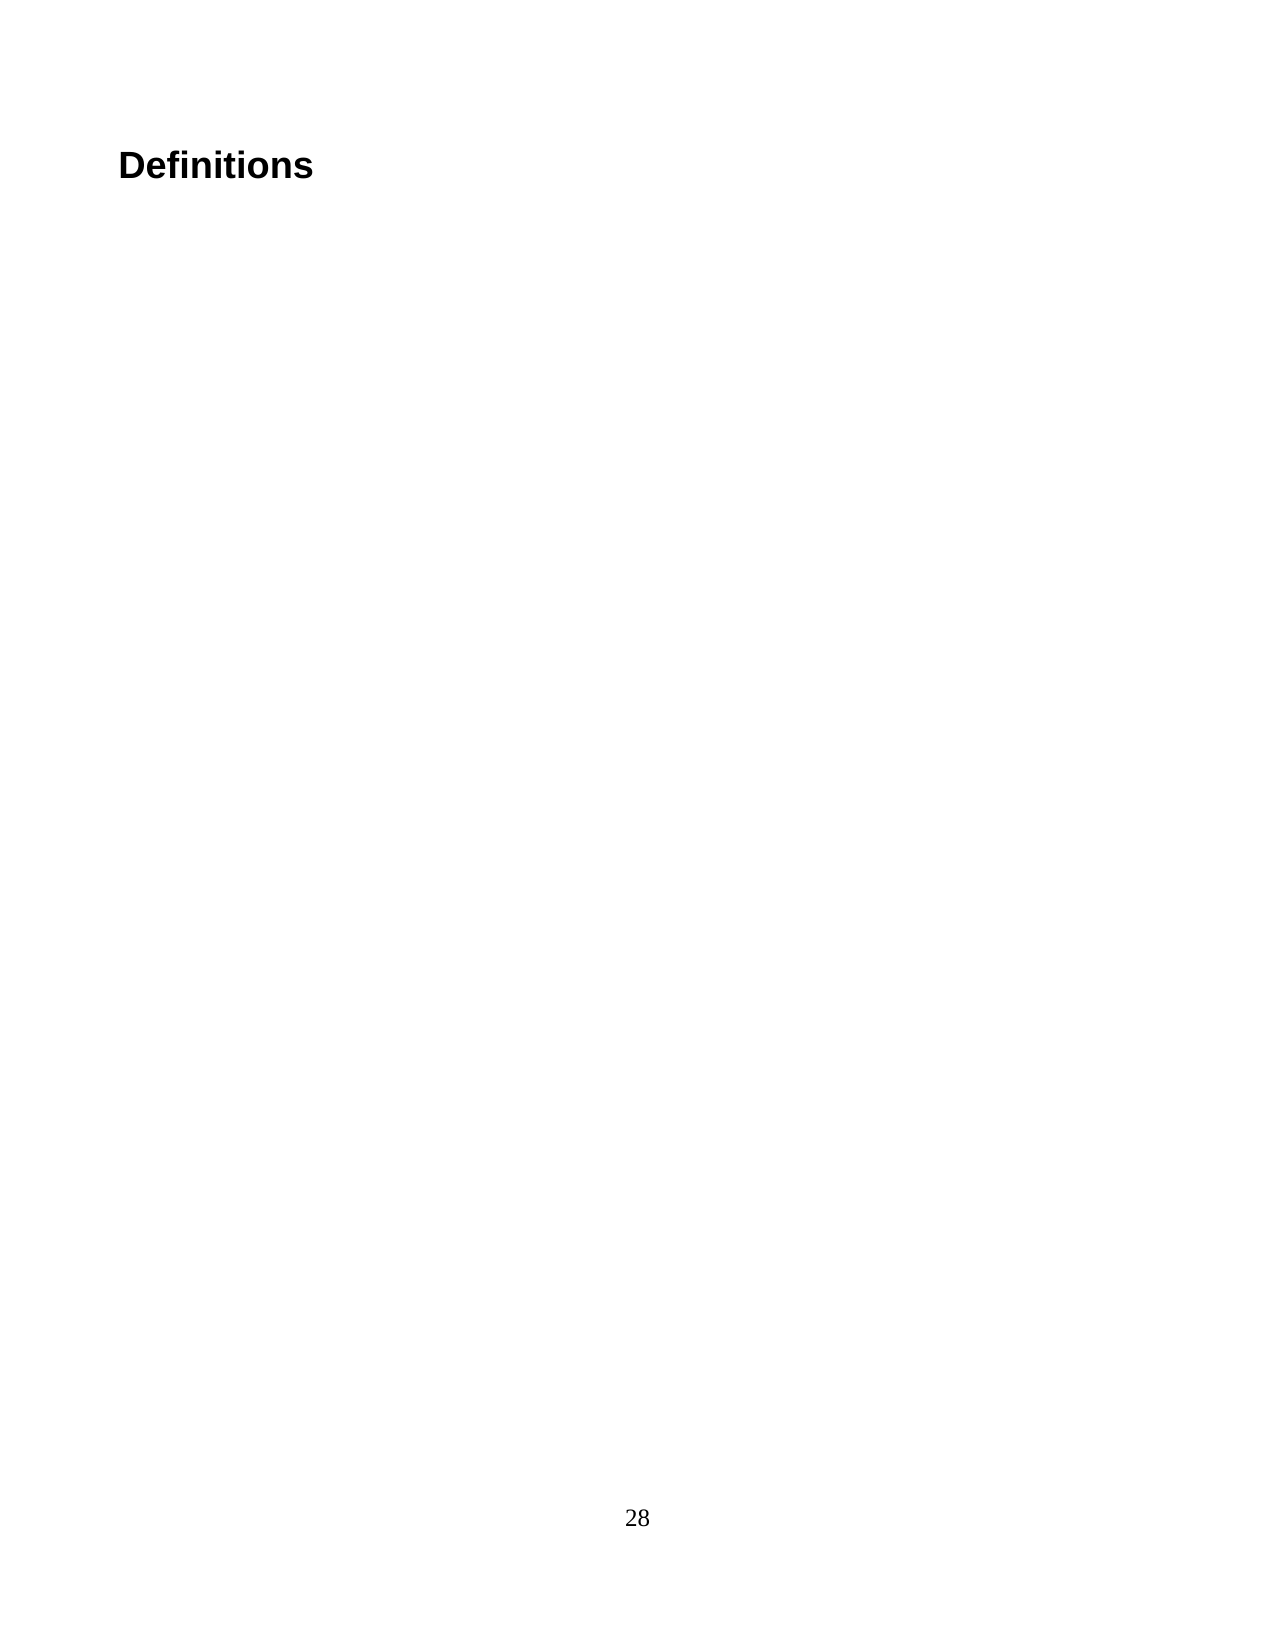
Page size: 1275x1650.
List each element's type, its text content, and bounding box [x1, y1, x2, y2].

subtitle Definitions [118, 143, 1157, 187]
